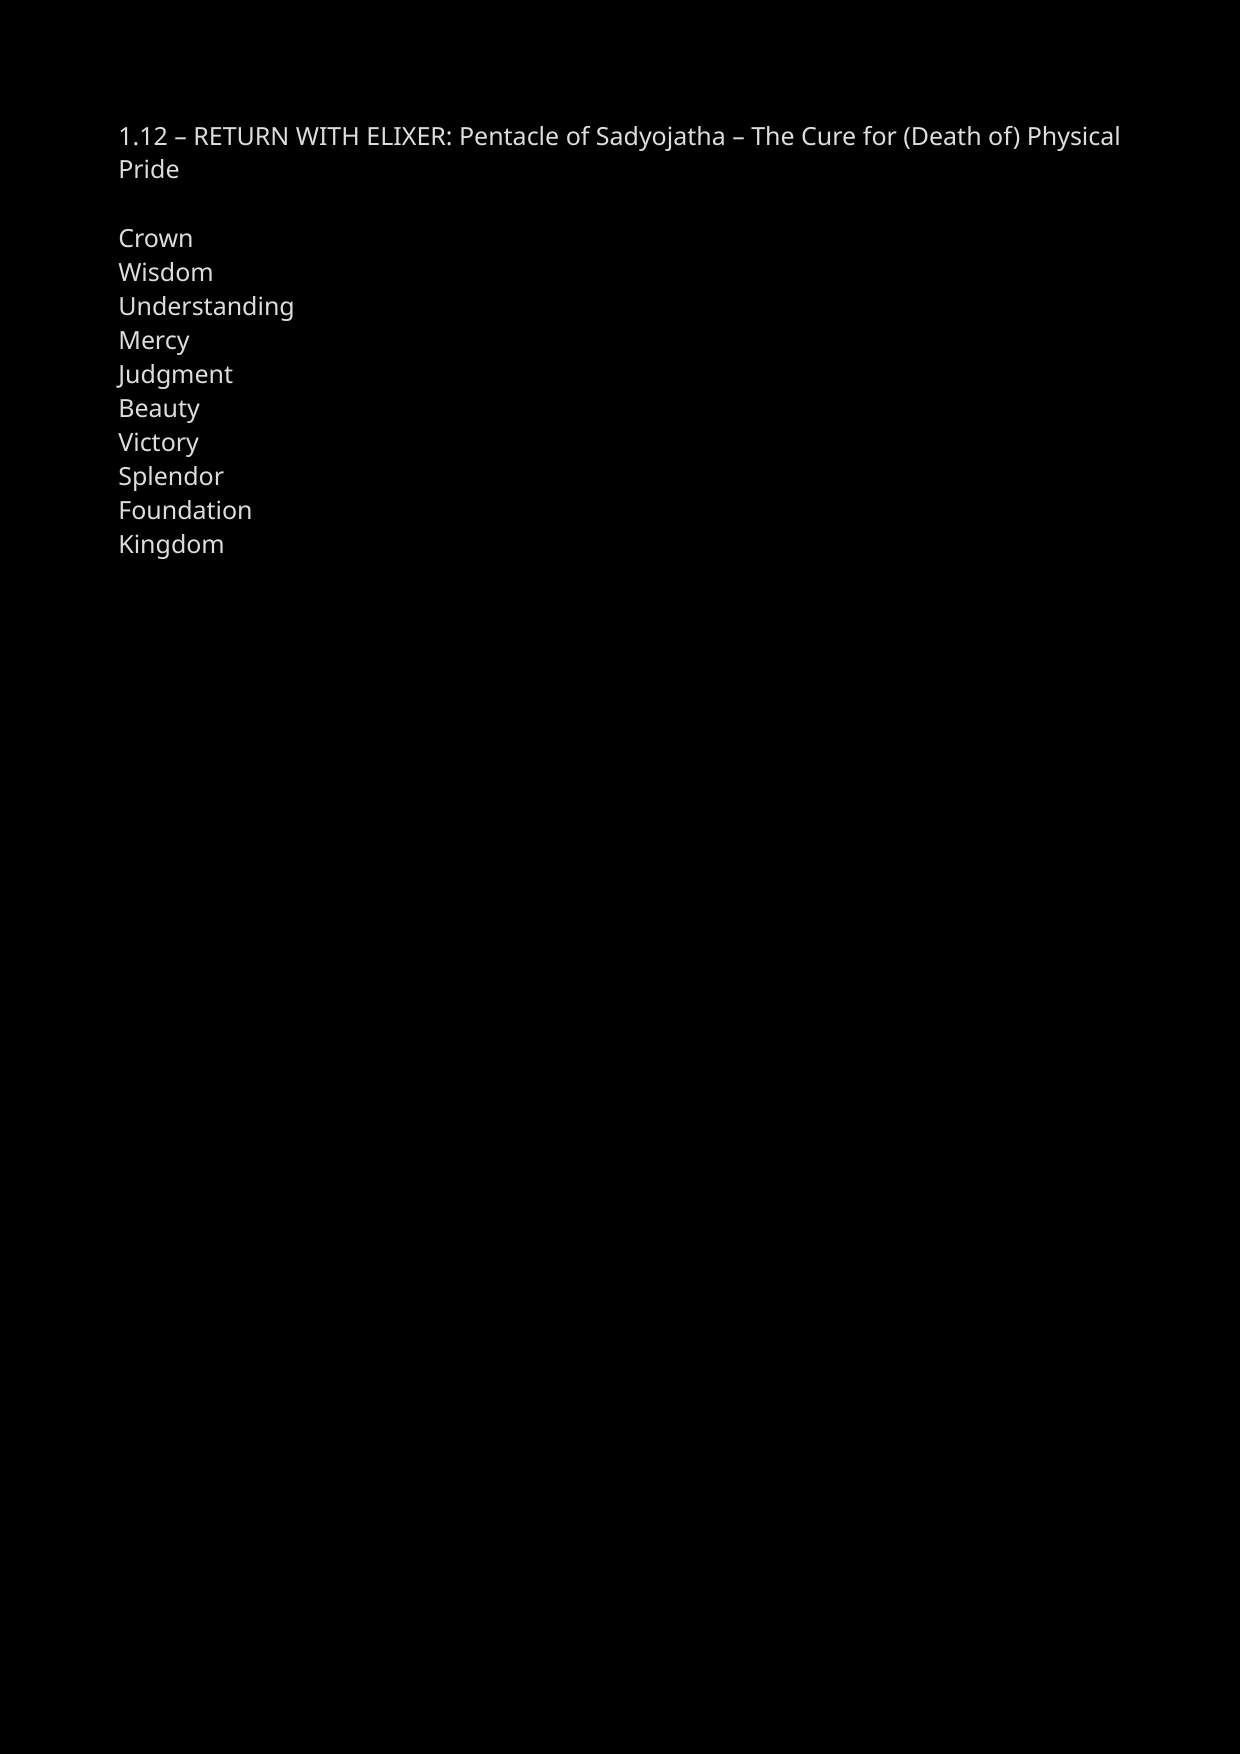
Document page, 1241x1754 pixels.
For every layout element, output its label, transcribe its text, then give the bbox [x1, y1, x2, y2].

text Foundation [118, 493, 1122, 527]
text Understanding [118, 288, 1122, 322]
text Beauty [118, 391, 1122, 425]
text 1.12 – RETURN WITH ELIXER: Pentacle of Sadyojatha – The Cure for (Death of) Physical Pride [118, 118, 1122, 186]
text Splendor [118, 459, 1122, 493]
text Kingdom [118, 527, 1122, 561]
text Crown [118, 220, 1122, 254]
text Wisdom [118, 254, 1122, 288]
text Judgment [118, 357, 1122, 391]
text Mercy [118, 322, 1122, 357]
text Victory [118, 425, 1122, 459]
